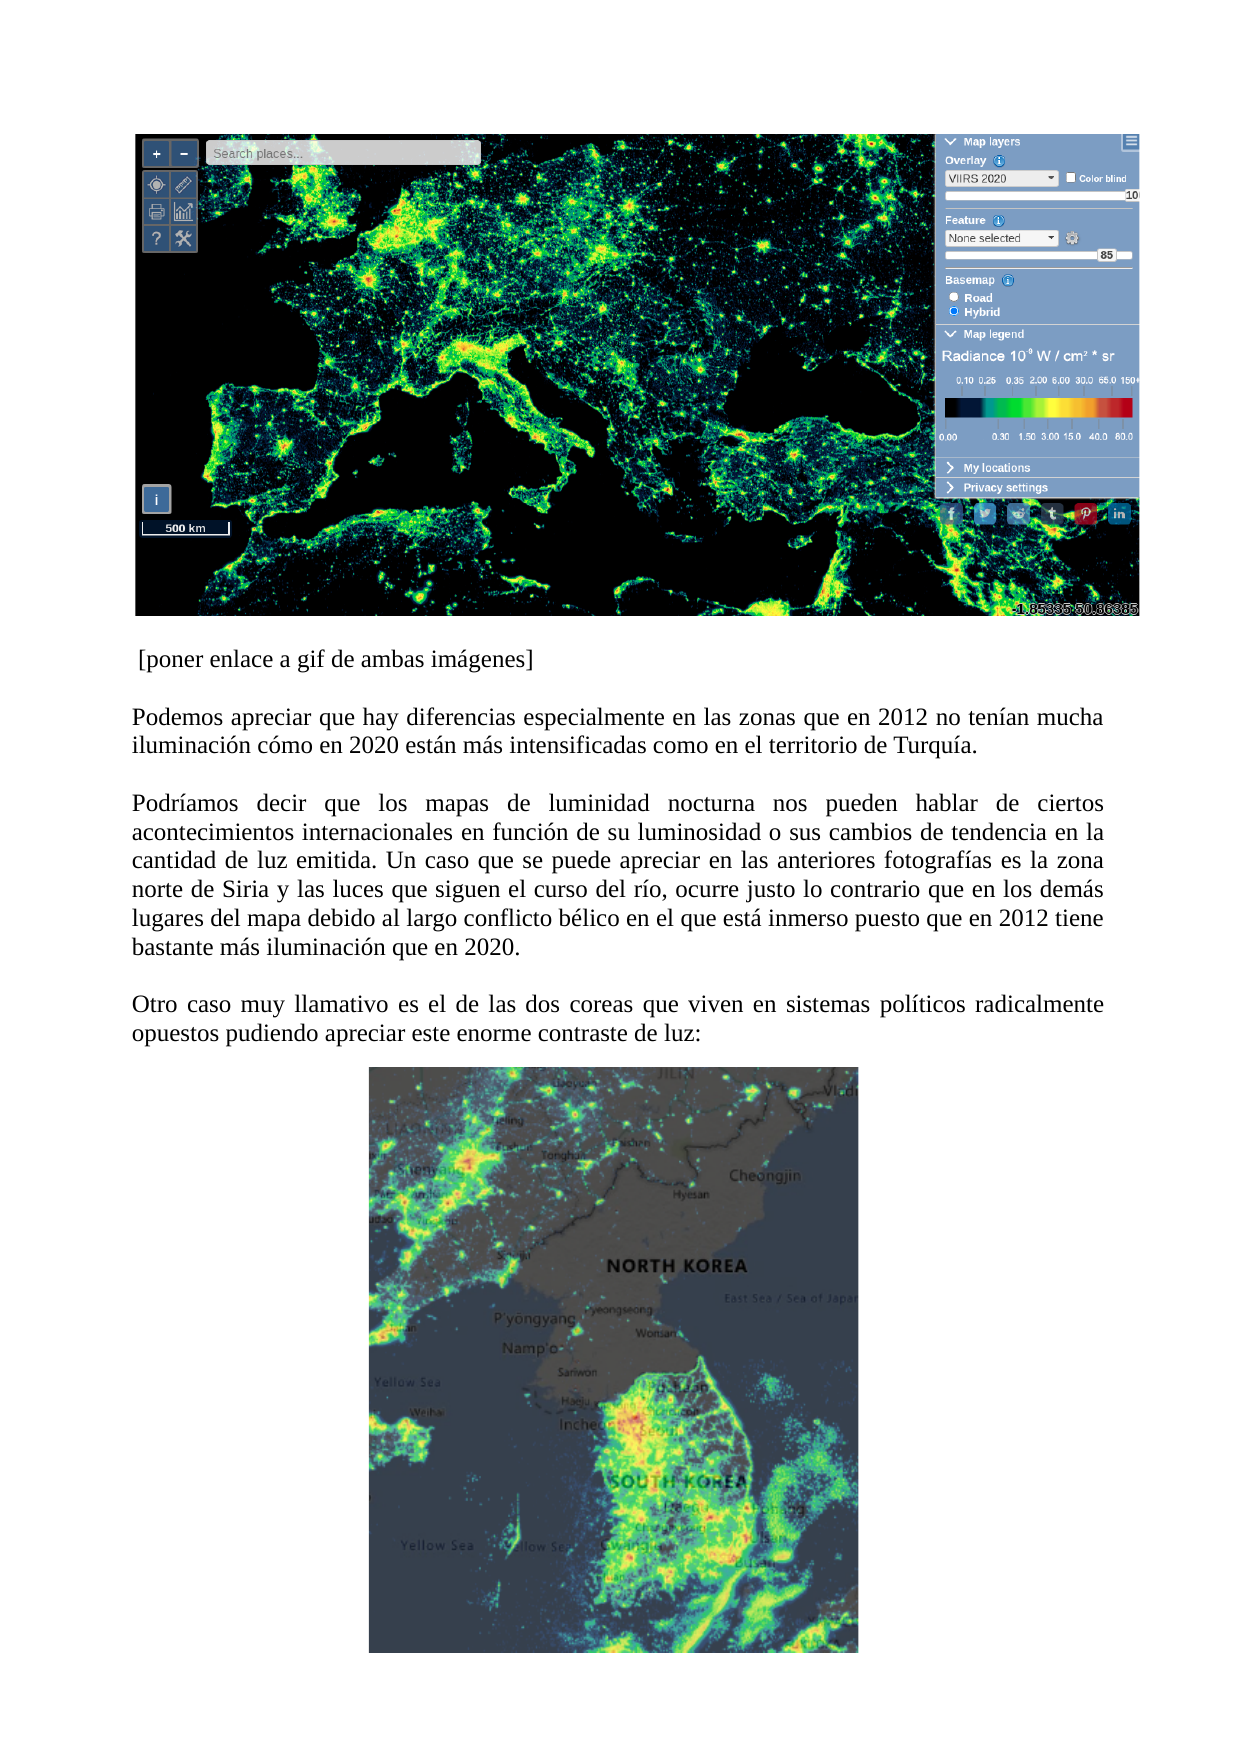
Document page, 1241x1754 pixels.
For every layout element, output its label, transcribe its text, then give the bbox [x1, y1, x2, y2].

text Otro caso muy llamativo es el de las dos coreas que viven en sistemas políticos radicalmente opuestos pudiendo apreciar este enorme contraste de luz: [132, 989, 1106, 1047]
picture [135, 134, 1140, 616]
text Podemos apreciar que hay diferencias especialmente en las zonas que en 2012 no tenían mucha iluminación cómo en 2020 están más intensificadas como en el territorio de Turquía. [132, 702, 1106, 759]
text [poner enlace a gif de ambas imágenes] [132, 644, 1106, 673]
text Podríamos decir que los mapas de luminidad nocturna nos pueden hablar de ciertos acontecimientos internacionales en función de su luminosidad o sus cambios de tendencia en la cantidad de luz emitida. Un caso que se puede apreciar en las anteriores fotografías es la zona norte de Siria y las luces que siguen el curso del río, ocurre justo lo contrario que en los demás lugares del mapa debido al largo conflicto bélico en el que está inmerso puesto que en 2012 tiene bastante más iluminación que en 2020. [132, 788, 1106, 960]
picture [368, 1067, 859, 1653]
